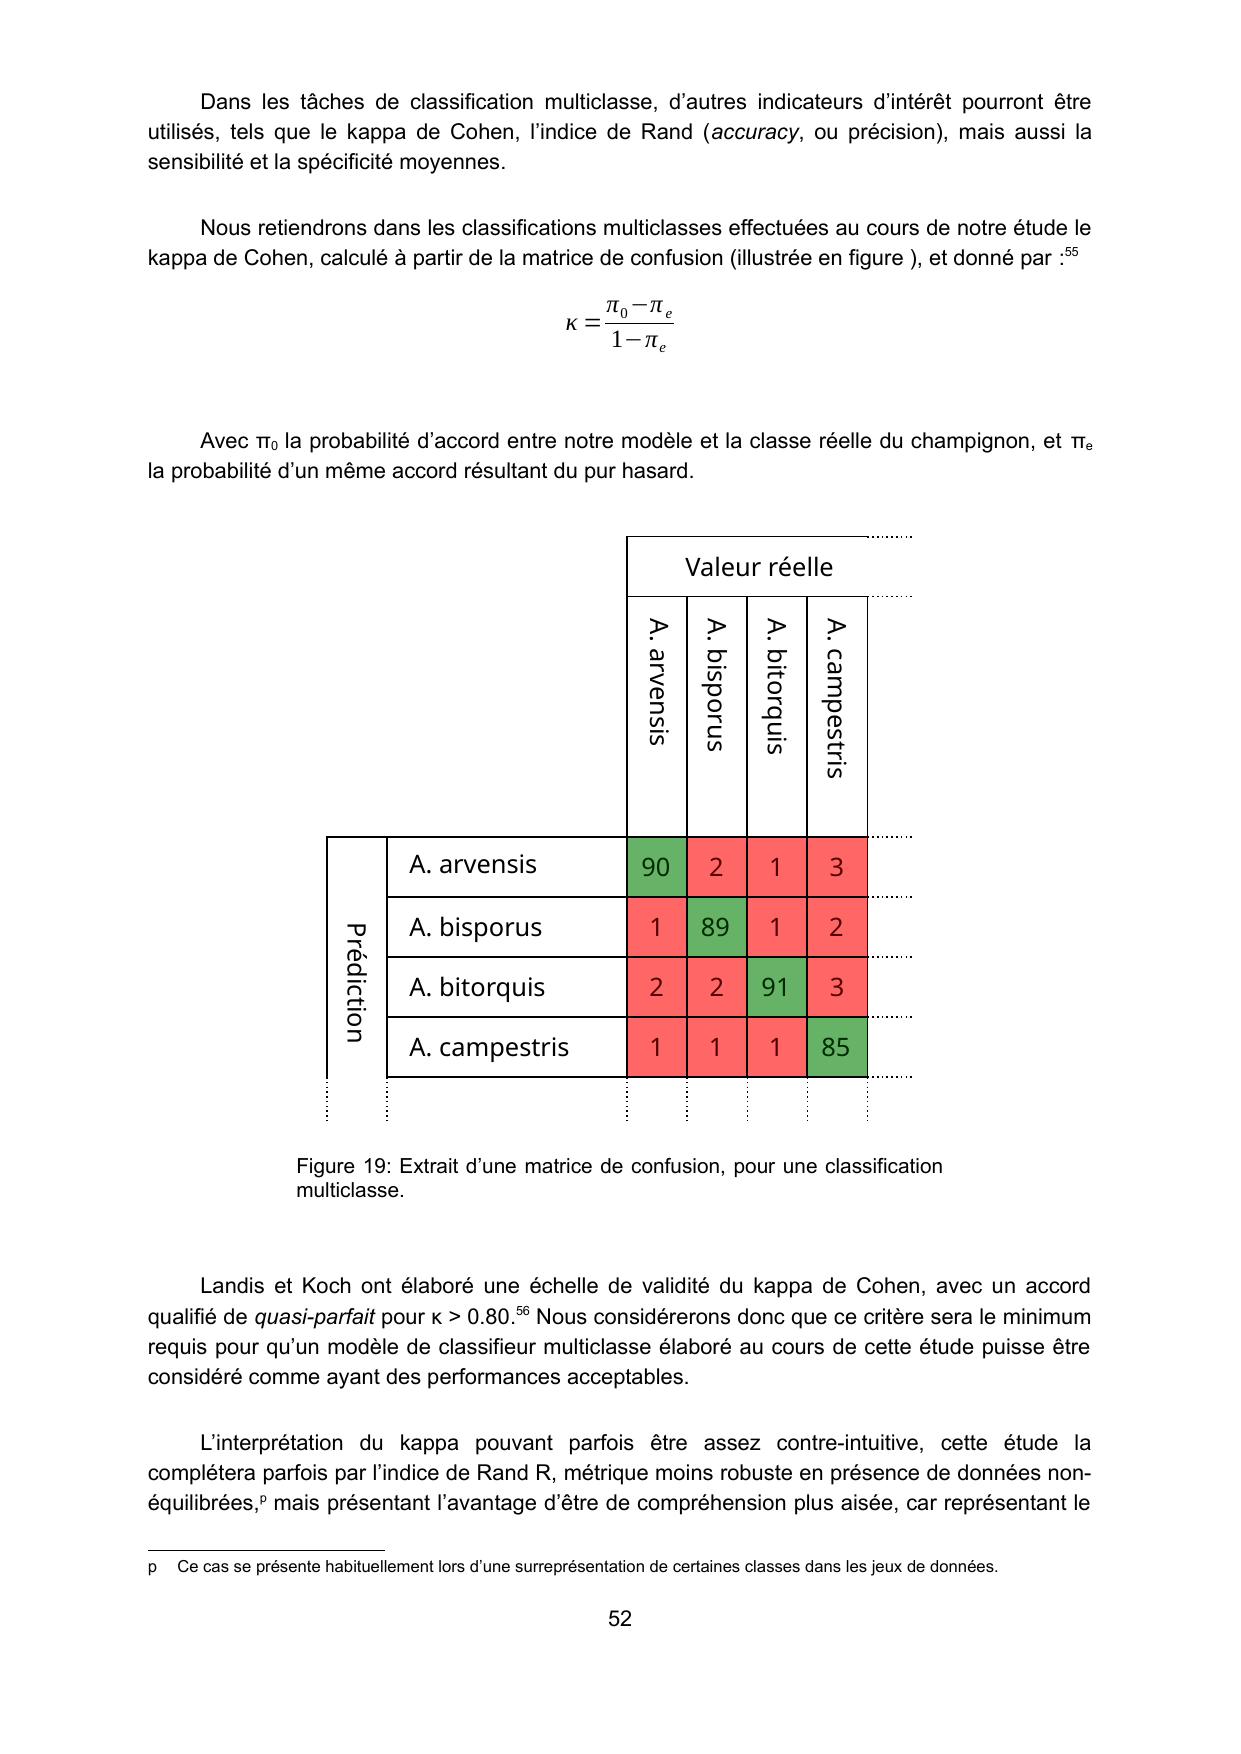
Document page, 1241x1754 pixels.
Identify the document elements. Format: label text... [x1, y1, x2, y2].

text Avec π0 la probabilité d’accord entre notre modèle et la classe réelle du champignon, et πe la probabilité d’un même accord résultant du pur hasard. [148, 427, 1093, 483]
text Dans les tâches de classification multiclasse, d’autres indicateurs d’intérêt pourront être utilisés, tels que le kappa de Cohen, l’indice de Rand (accuracy, ou précision), mais aussi la sensibilité et la spécificité moyennes. [148, 88, 1093, 174]
text Ce cas se présente habituellement lors d’une surreprésentation de certaines classes dans les jeux de données. [148, 1556, 1093, 1576]
text Landis et Koch ont élaboré une échelle de validité du kappa de Cohen, avec un accord qualifié de quasi-parfait pour κ > 0.80.56 Nous considérerons donc que ce critère sera le minimum requis pour qu’un modèle de classifieur multiclasse élaboré au cours de cette étude puisse être considéré comme ayant des performances acceptables. [148, 1273, 1093, 1389]
text L’interprétation du kappa pouvant parfois être assez contre-intuitive, cette étude la complétera parfois par l’indice de Rand R, métrique moins robuste en présence de données non-équilibrées, mais présentant l’avantage d’être de compréhension plus aisée, car représentant le [148, 1430, 1093, 1515]
text Figure 19: Extrait d’une matrice de confusion, pour une classification multiclasse. [296, 506, 944, 1202]
text Nous retiendrons dans les classifications multiclasses effectuées au cours de notre étude le kappa de Cohen, calculé à partir de la matrice de confusion (illustrée en figure ), et donné par :55 [148, 215, 1093, 270]
